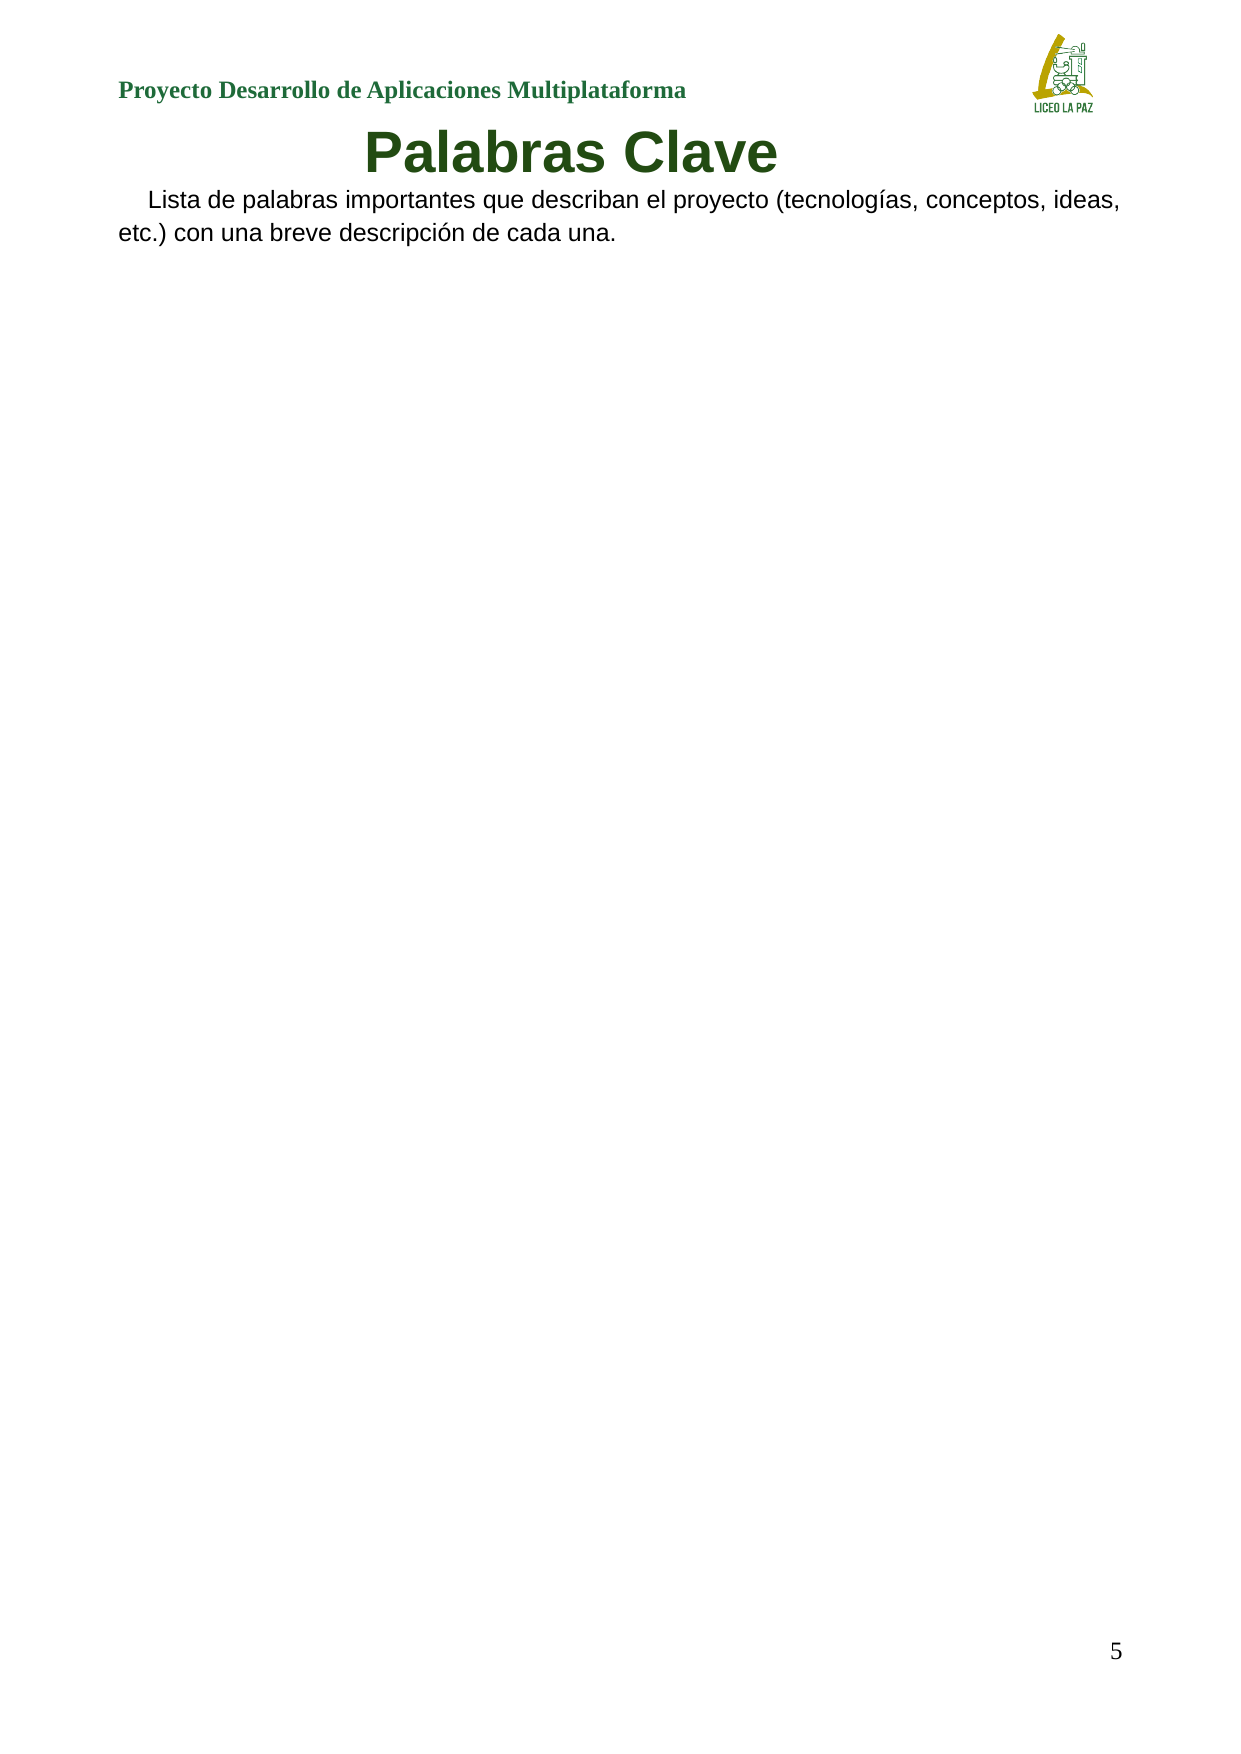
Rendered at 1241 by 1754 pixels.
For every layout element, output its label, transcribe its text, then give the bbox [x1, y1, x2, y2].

picture [1025, 26, 1100, 121]
subtitle Palabras Clave [118, 118, 1122, 185]
text Lista de palabras importantes que describan el proyecto (tecnologías, conceptos, ideas, etc.) con una breve descripción de cada una. [118, 185, 1122, 247]
